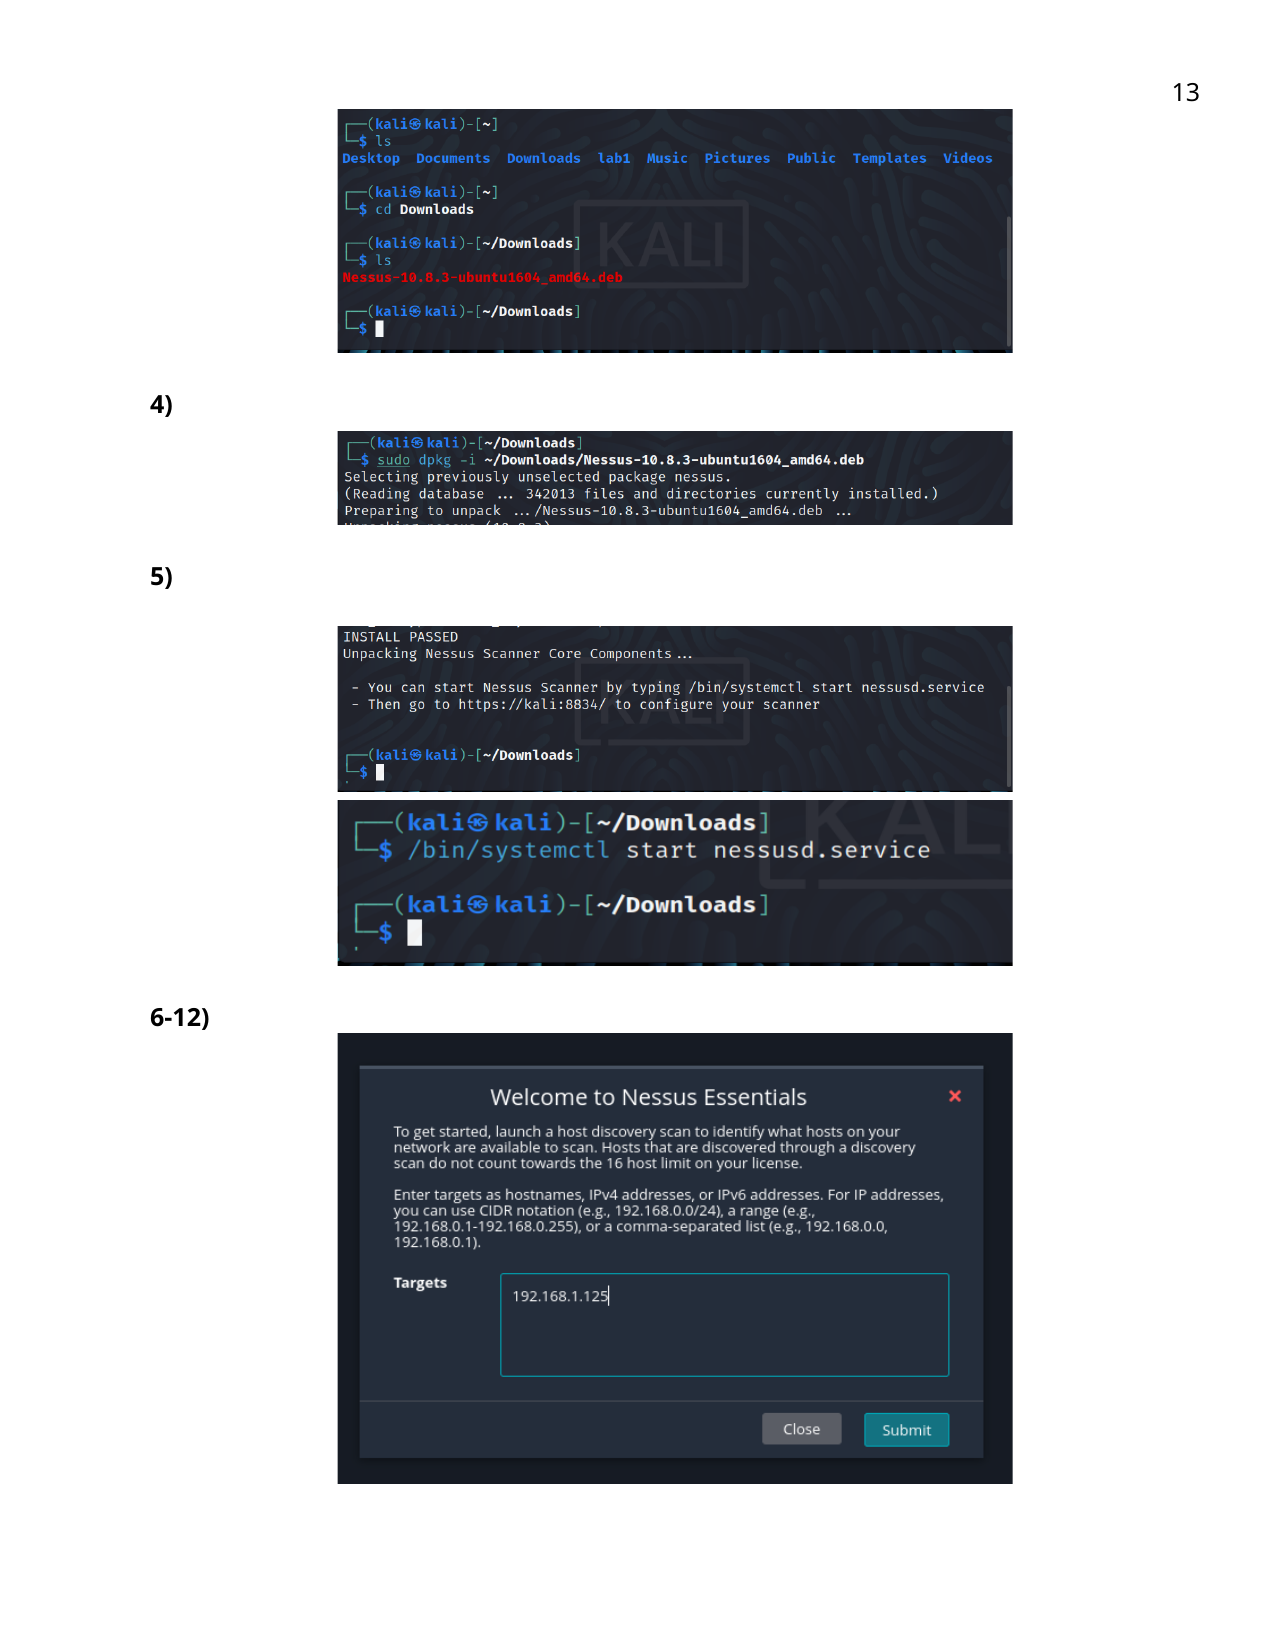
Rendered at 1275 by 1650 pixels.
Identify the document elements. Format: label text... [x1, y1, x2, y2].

text 4) [150, 387, 1200, 421]
picture [337, 431, 1013, 525]
picture [337, 1033, 1013, 1484]
text 6-12) [150, 999, 1200, 1033]
picture [337, 800, 1013, 966]
text 5) [150, 558, 1200, 592]
picture [337, 109, 1013, 353]
picture [337, 626, 1013, 792]
